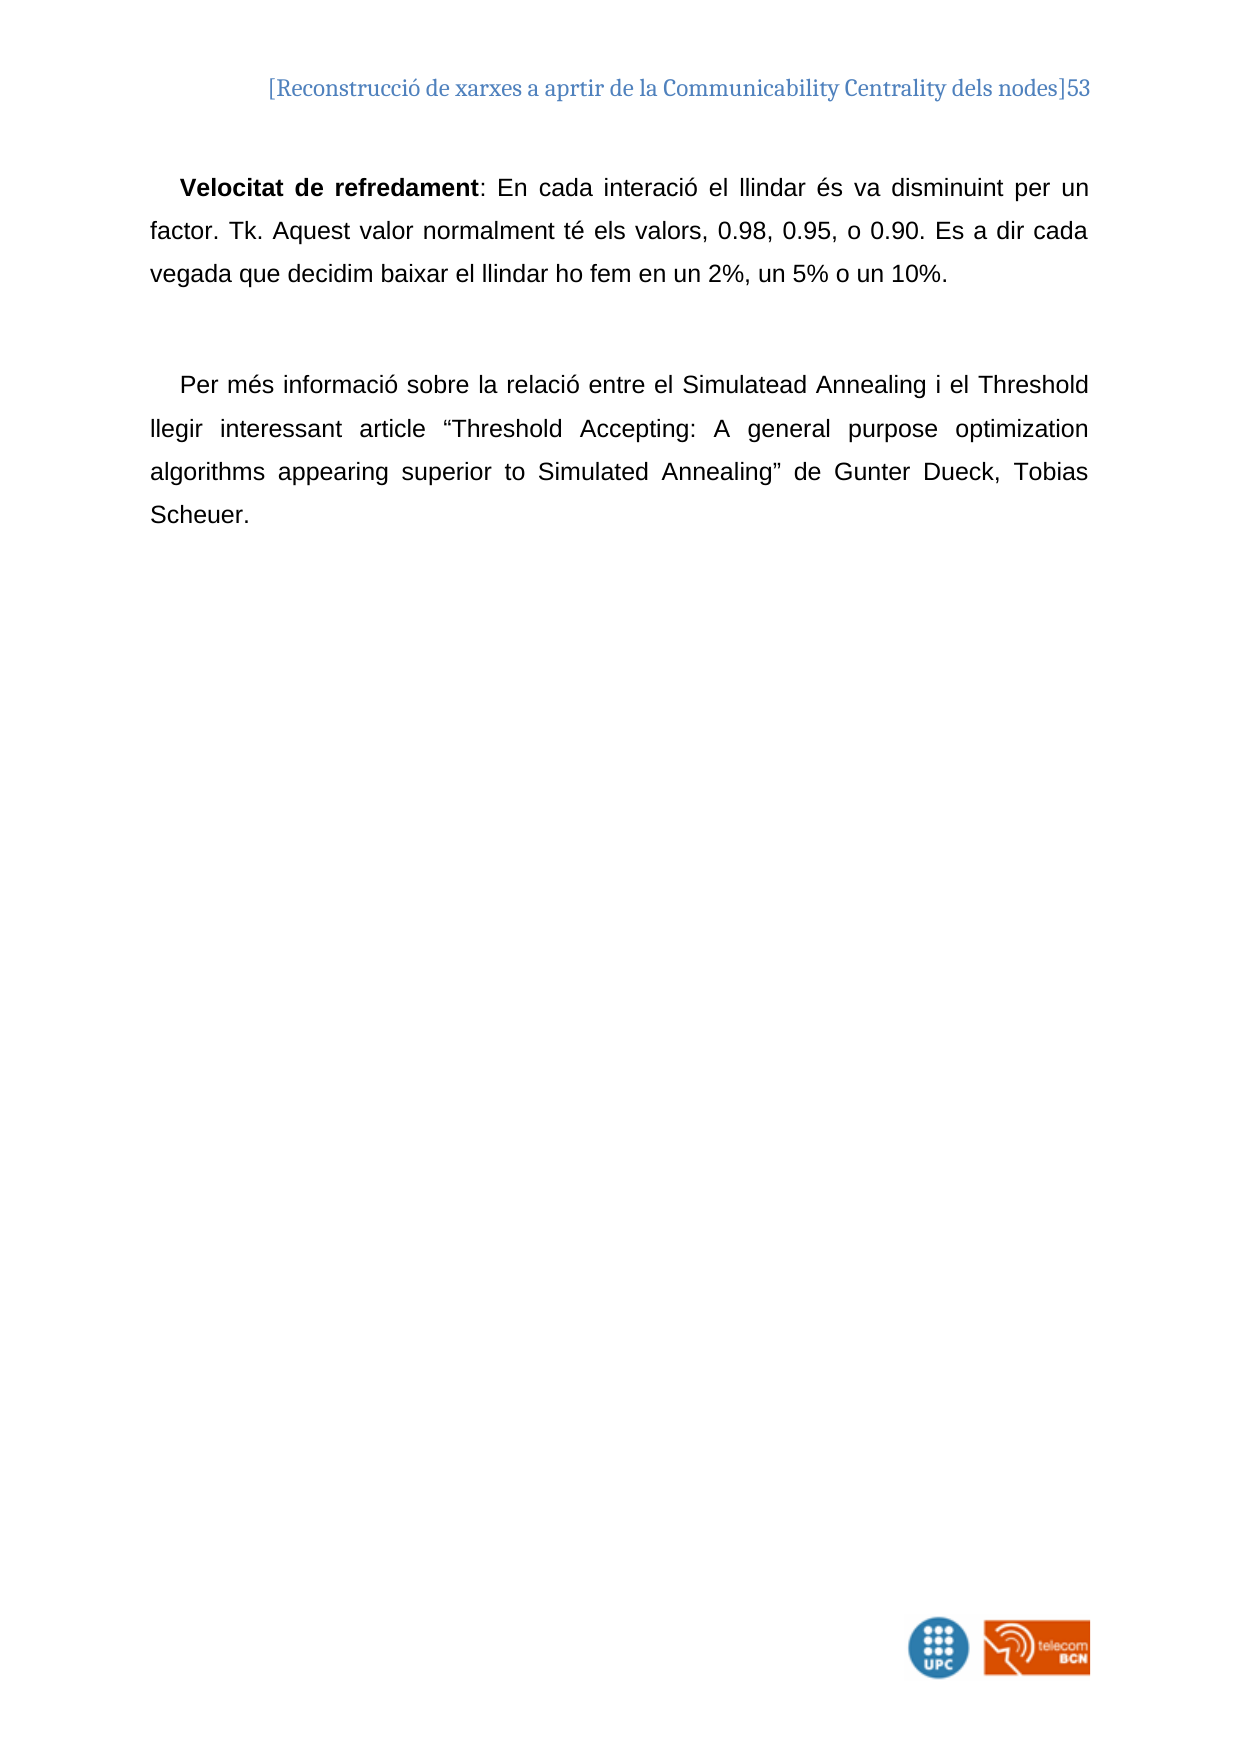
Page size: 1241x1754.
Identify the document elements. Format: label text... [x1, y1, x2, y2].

picture [904, 1614, 1091, 1681]
text Per més informació sobre la relació entre el Simulatead Annealing i el Threshold llegir interessant article “Threshold Accepting: A general purpose optimization algorithms appearing superior to Simulated Annealing” de Gunter Dueck, Tobias Scheuer. [150, 370, 1090, 528]
text Velocitat de refredament: En cada interació el llindar és va disminuint per un factor. Tk. Aquest valor normalment té els valors, 0.98, 0.95, o 0.90. Es a dir cada vegada que decidim baixar el llindar ho fem en un 2%, un 5% o un 10%. [150, 173, 1090, 288]
